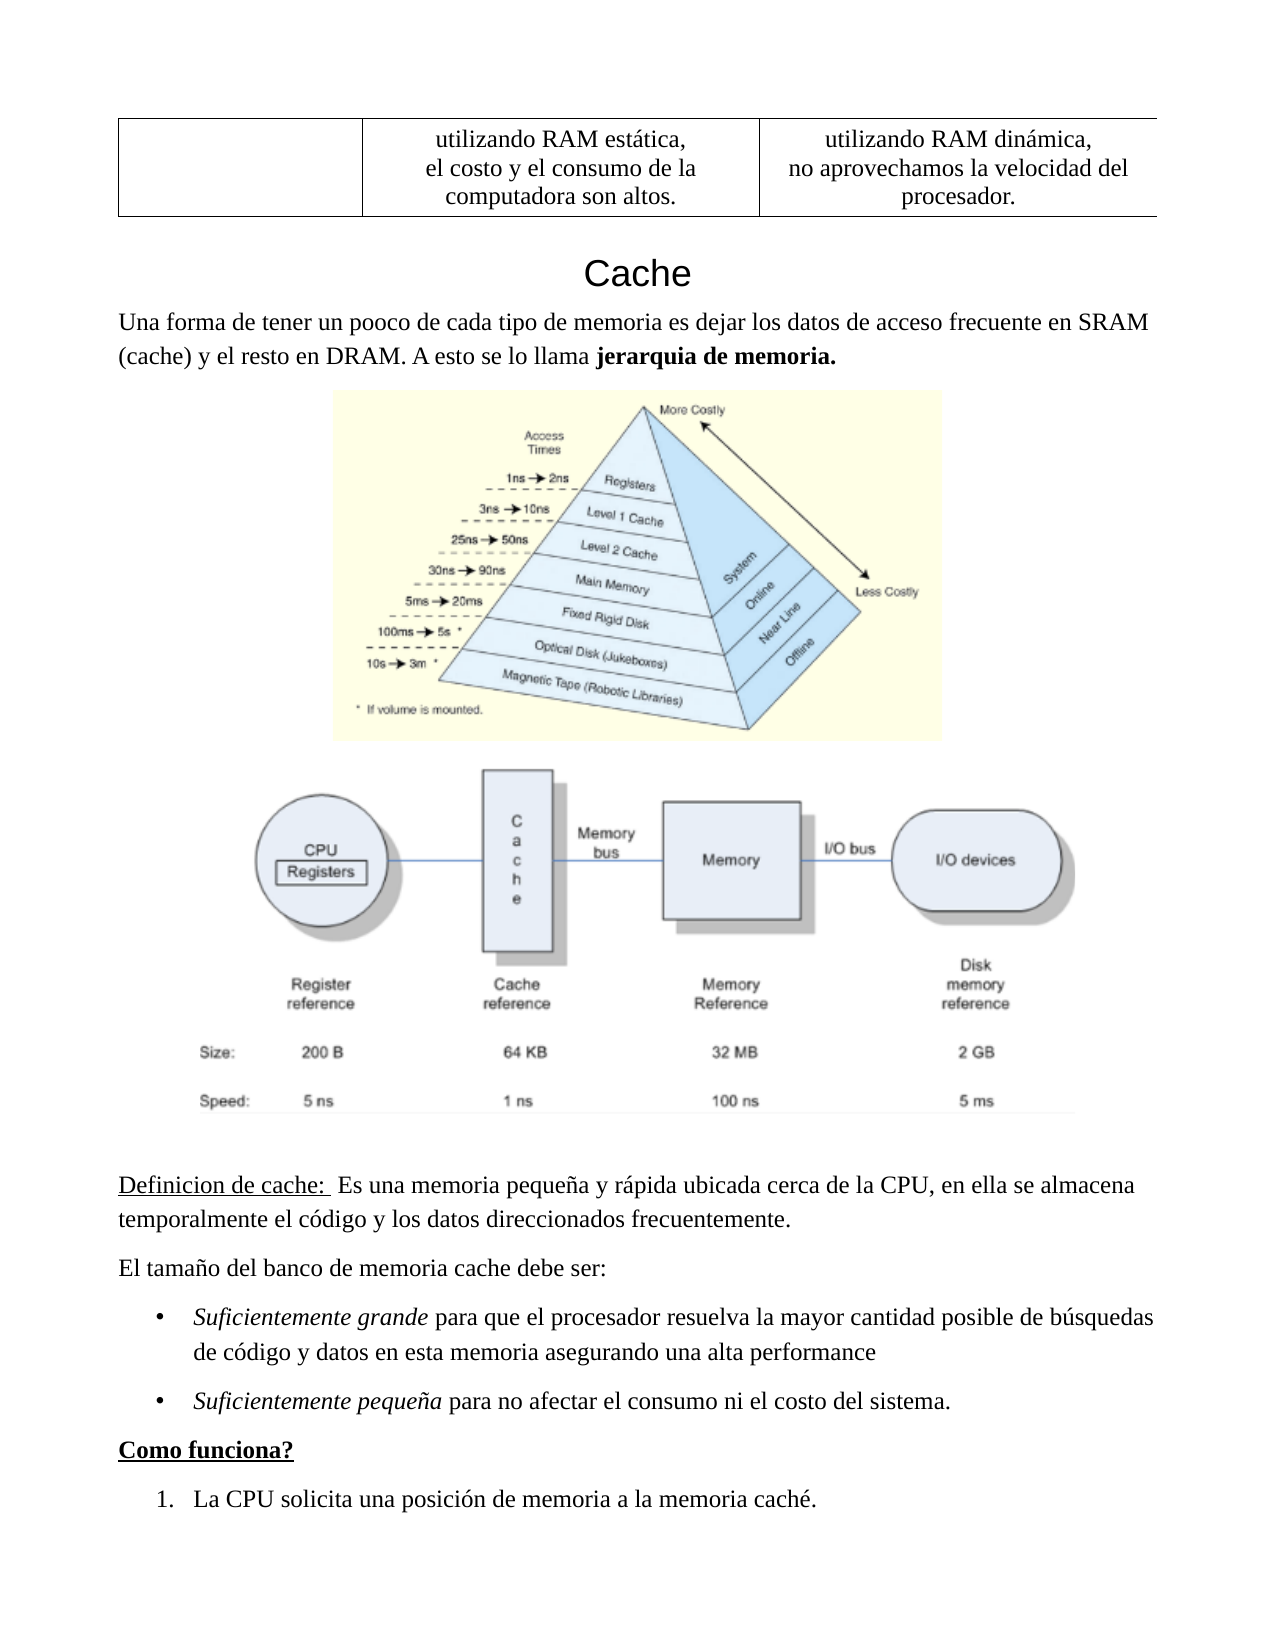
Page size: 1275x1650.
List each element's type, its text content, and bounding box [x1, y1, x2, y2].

text Una forma de tener un pooco de cada tipo de memoria es dejar los datos de acceso frecuente en SRAM (cache) y el resto en DRAM. A esto se lo llama jerarquia de memoria. [118, 307, 1157, 370]
subtitle Cache [118, 251, 1157, 294]
table_cell [119, 119, 362, 216]
list Suficientemente pequeña para no afectar el consumo ni el costo del sistema. [156, 1386, 1157, 1415]
text Como funciona? [118, 1435, 1157, 1464]
text El tamaño del banco de memoria cache debe ser: [118, 1253, 1157, 1282]
table_cell utilizando RAM estática, el costo y el consumo de la computadora son altos. [363, 119, 759, 216]
list La CPU solicita una posición de memoria a la memoria caché. [156, 1484, 1157, 1513]
picture [200, 760, 1075, 1150]
text Definicion de cache: Es una memoria pequeña y rápida ubicada cerca de la CPU, en ella se almacena temporalmente el código y los datos direccionados frecuentemente. [118, 1170, 1157, 1233]
table_cell utilizando RAM dinámica, no aprovechamos la velocidad del procesador. [760, 119, 1157, 216]
picture [332, 390, 943, 741]
list Suficientemente grande para que el procesador resuelva la mayor cantidad posible de búsquedas de código y datos en esta memoria asegurando una alta performance [156, 1302, 1157, 1366]
